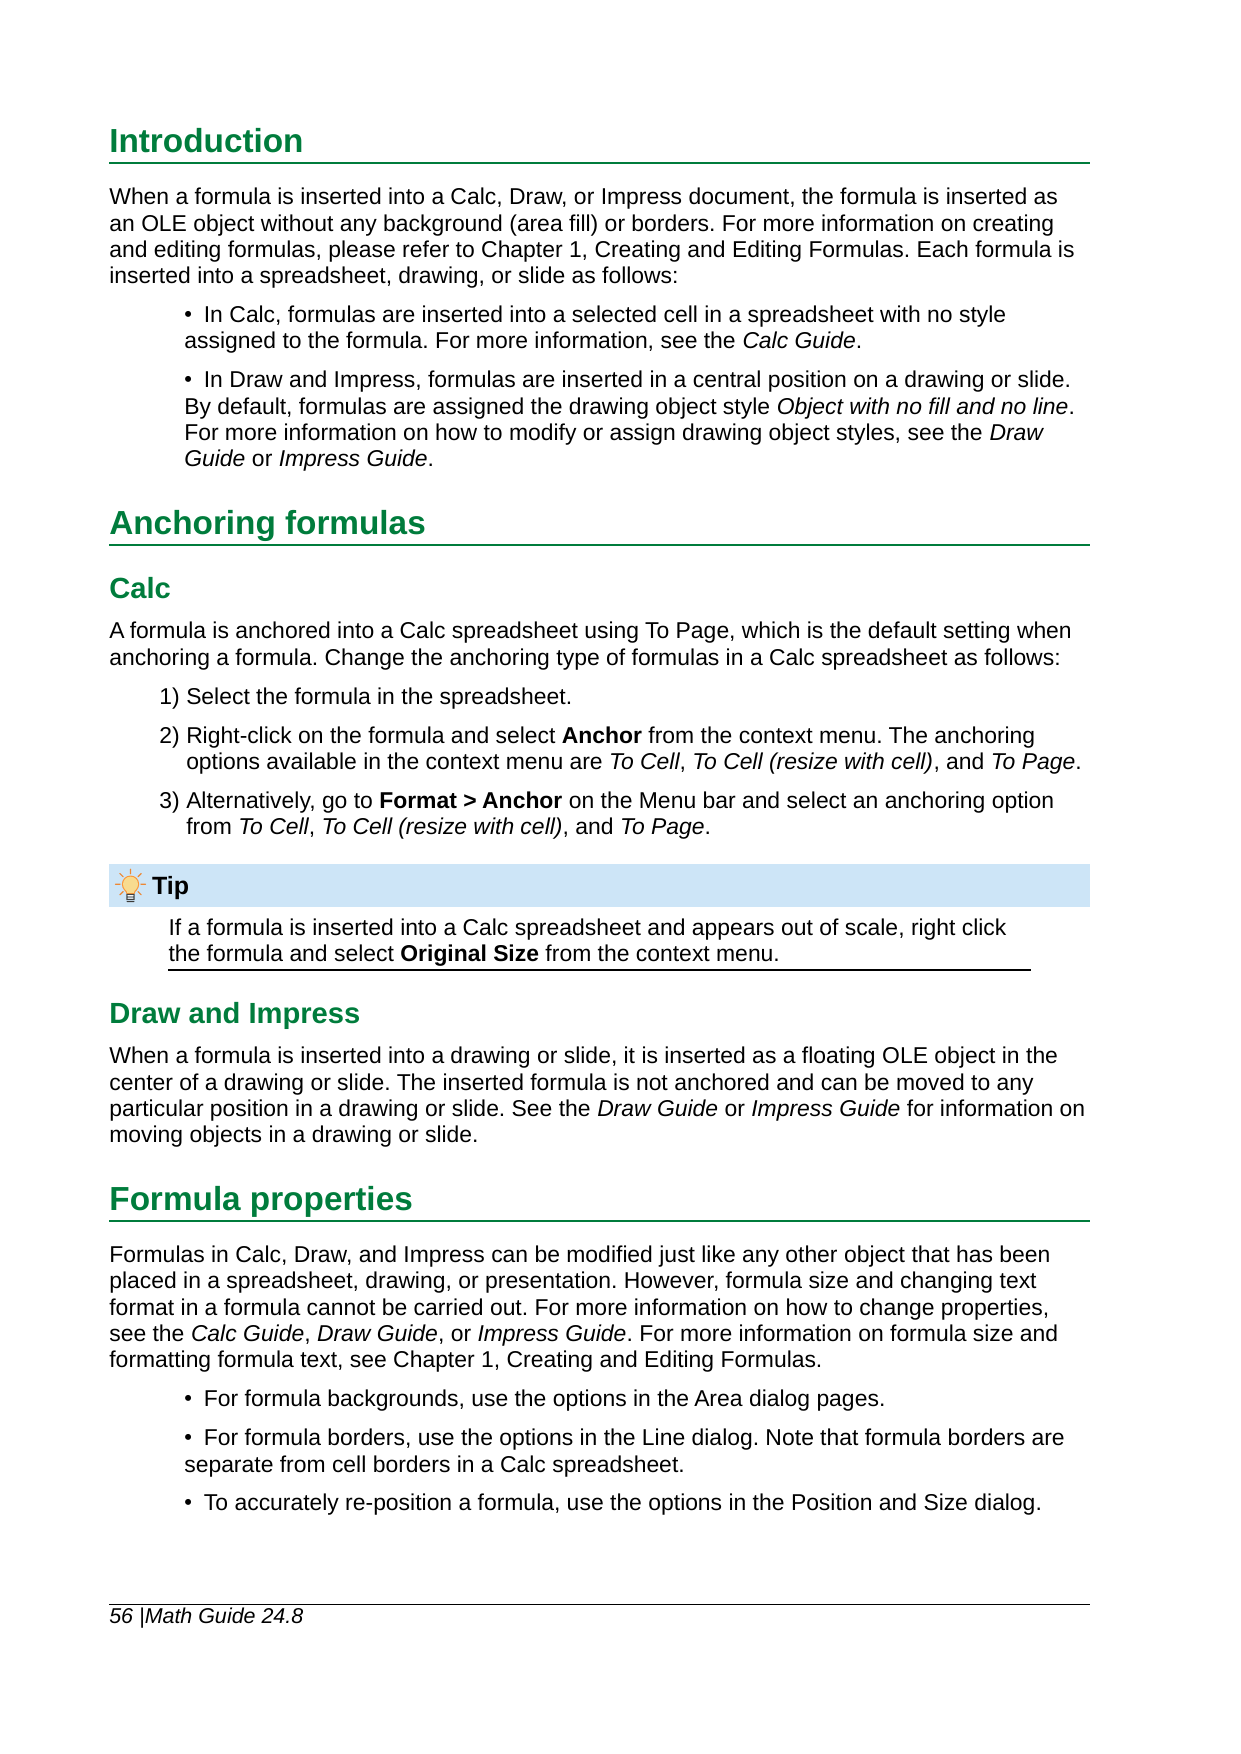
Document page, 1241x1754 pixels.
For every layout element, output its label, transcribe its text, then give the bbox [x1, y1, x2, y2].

text If a formula is inserted into a Calc spreadsheet and appears out of scale, right click the formula and select Original Size from the context menu. [168, 913, 1031, 969]
subtitle Tip [109, 864, 1090, 907]
text When a formula is inserted into a Calc, Draw, or Impress document, the formula is inserted as an OLE object without any background (area fill) or borders. For more information on creating and editing formulas, please refer to Chapter 1, Creating and Editing Formulas. Each formula is inserted into a spreadsheet, drawing, or slide as follows: [109, 183, 1090, 289]
text When a formula is inserted into a drawing or slide, it is inserted as a floating OLE object in the center of a drawing or slide. The inserted formula is not anchored and can be moved to any particular position in a drawing or slide. See the Draw Guide or Impress Guide for information on moving objects in a drawing or slide. [109, 1042, 1090, 1148]
subtitle Draw and Impress [109, 996, 1090, 1030]
text A formula is anchored into a Calc spreadsheet using To Page, which is the default setting when anchoring a formula. Change the anchoring type of formulas in a Calc spreadsheet as follows: [109, 617, 1090, 670]
list In Draw and Impress, formulas are inserted in a central position on a drawing or slide. By default, formulas are assigned the drawing object style Object with no fill and no line. For more information on how to modify or assign drawing object styles, see the Draw Guide or Impress Guide. [184, 366, 1090, 472]
list To accurately re-position a formula, use the options in the Position and Size dialog. [184, 1489, 1090, 1516]
list Select the formula in the spreadsheet. [186, 683, 1090, 709]
list In Calc, formulas are inserted into a selected cell in a spreadsheet with no style assigned to the formula. For more information, see the Calc Guide. [184, 301, 1090, 354]
subtitle Introduction [109, 121, 1090, 162]
list Alternatively, go to Format > Anchor on the Menu bar and select an anchoring option from To Cell, To Cell (resize with cell), and To Page. [186, 787, 1090, 839]
list Right-click on the formula and select Anchor from the context menu. The anchoring options available in the context menu are To Cell, To Cell (resize with cell), and To Page. [186, 722, 1090, 774]
list For formula backgrounds, use the options in the Area dialog pages. [184, 1385, 1090, 1412]
text Formulas in Calc, Draw, and Impress can be modified just like any other object that has been placed in a spreadsheet, drawing, or presentation. However, formula size and changing text format in a formula cannot be carried out. For more information on how to change properties, see the Calc Guide, Draw Guide, or Impress Guide. For more information on formula size and formatting formula text, see Chapter 1, Creating and Editing Formulas. [109, 1241, 1090, 1373]
subtitle Formula properties [109, 1179, 1090, 1220]
list For formula borders, use the options in the Line dialog. Note that formula borders are separate from cell borders in a Calc spreadsheet. [184, 1424, 1090, 1477]
subtitle Anchoring formulas [109, 503, 1090, 544]
subtitle Calc [109, 571, 1090, 605]
